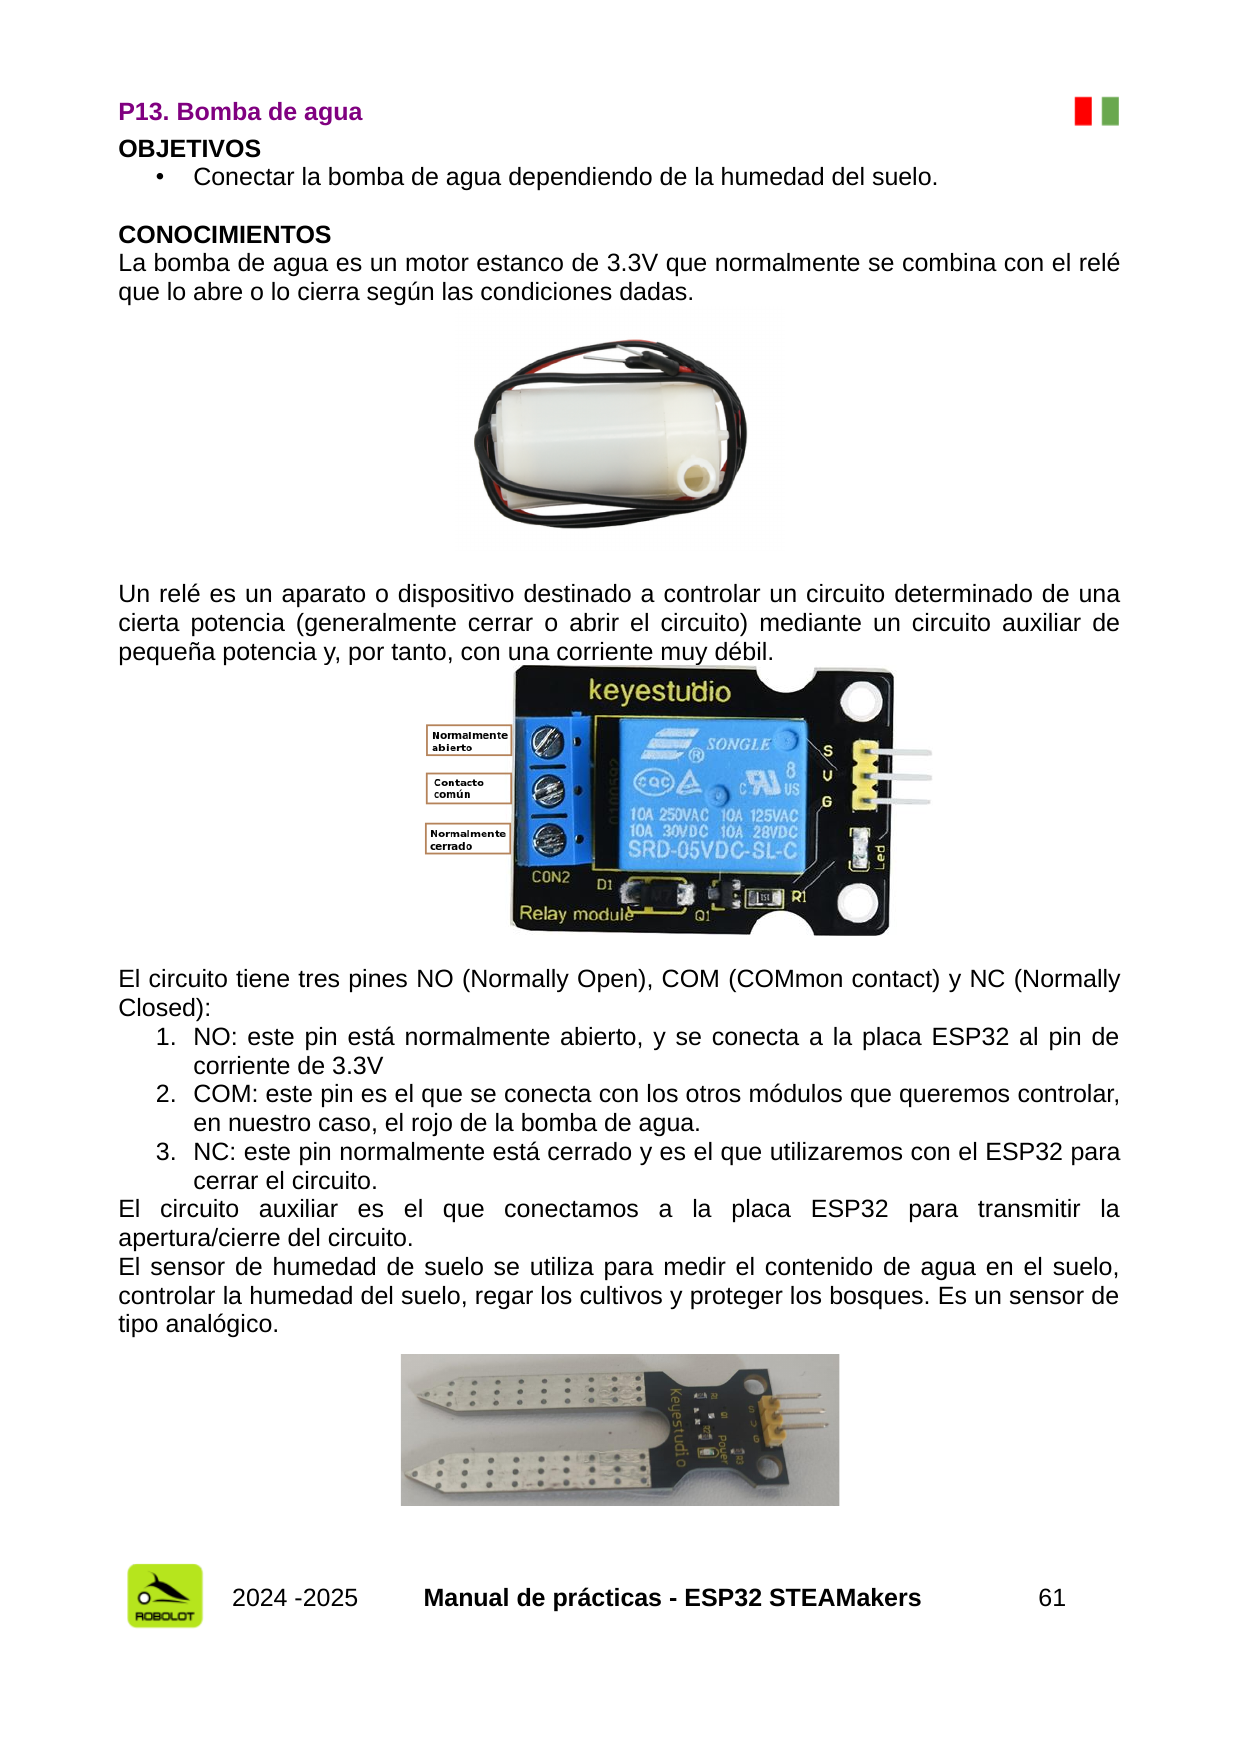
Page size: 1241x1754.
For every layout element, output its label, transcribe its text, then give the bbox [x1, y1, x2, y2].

list Conectar la bomba de agua dependiendo de la humedad del suelo. [156, 162, 1122, 191]
picture [455, 306, 786, 551]
text El sensor de humedad de suelo se utiliza para medir el contenido de agua en el suelo, controlar la humedad del suelo, regar los cultivos y proteger los bosques. Es un sensor de tipo analógico. [118, 1252, 1122, 1338]
picture [1072, 92, 1123, 132]
text CONOCIMIENTOS [118, 220, 1122, 248]
text La bomba de agua es un motor estanco de 3.3V que normalmente se combina con el relé que lo abre o lo cierra según las condiciones dadas. [118, 248, 1122, 306]
picture [307, 665, 933, 936]
picture [400, 1354, 840, 1506]
text Un relé es un aparato o dispositivo destinado a controlar un circuito determinado de una cierta potencia (generalmente cerrar o abrir el circuito) mediante un circuito auxiliar de pequeña potencia y, por tanto, con una corriente muy débil. [118, 579, 1122, 666]
text El circuito tiene tres pines NO (Normally Open), COM (COMmon contact) y NC (Normally Closed): [118, 964, 1122, 1022]
list NC: este pin normalmente está cerrado y es el que utilizaremos con el ESP32 para cerrar el circuito. [156, 1137, 1122, 1194]
picture [126, 1563, 205, 1631]
text El circuito auxiliar es el que conectamos a la placa ESP32 para transmitir la apertura/cierre del circuito. [118, 1194, 1122, 1252]
list COM: este pin es el que se conecta con los otros módulos que queremos controlar, en nuestro caso, el rojo de la bomba de agua. [156, 1079, 1122, 1137]
text OBJETIVOS [118, 133, 1122, 162]
list NO: este pin está normalmente abierto, y se conecta a la placa ESP32 al pin de corriente de 3.3V [156, 1022, 1122, 1079]
subtitle P13. Bomba de agua [118, 97, 1072, 125]
